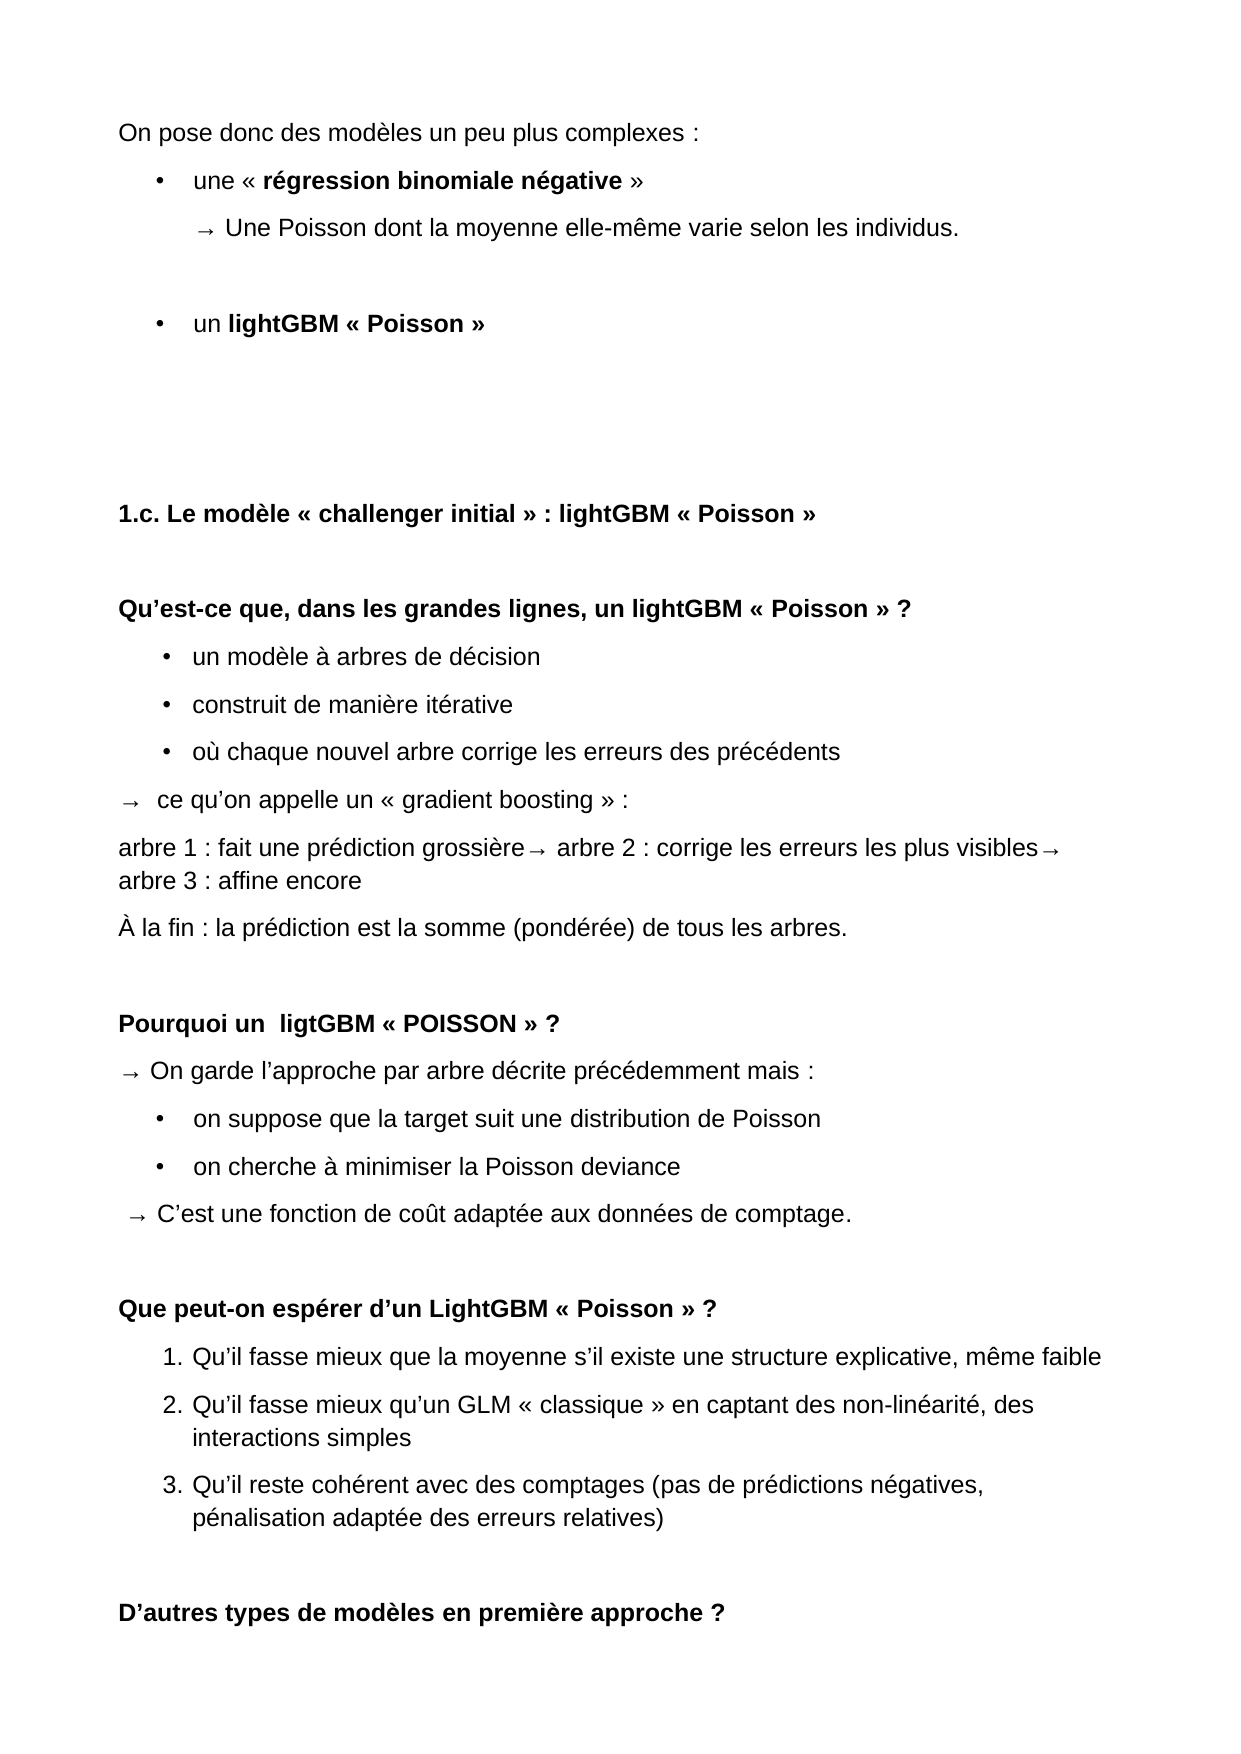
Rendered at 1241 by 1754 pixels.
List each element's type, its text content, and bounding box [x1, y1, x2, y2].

text → ce qu’on appelle un « gradient boosting » : [118, 785, 1122, 814]
text → On garde l’approche par arbre décrite précédemment mais : [118, 1056, 1122, 1085]
list où chaque nouvel arbre corrige les erreurs des précédents [162, 737, 1122, 766]
list on suppose que la target suit une distribution de Poisson [156, 1104, 1122, 1133]
subtitle → C’est une fonction de coût adaptée aux données de comptage. [118, 1199, 1122, 1228]
list on cherche à minimiser la Poisson deviance [156, 1151, 1122, 1180]
list un modèle à arbres de décision [162, 642, 1122, 671]
text On pose donc des modèles un peu plus complexes : [118, 118, 1122, 147]
text Qu’est-ce que, dans les grandes lignes, un lightGBM « Poisson » ? [118, 594, 1122, 623]
list → Une Poisson dont la moyenne elle-même varie selon les individus. [156, 213, 1122, 242]
text arbre 1 : fait une prédiction grossière→ arbre 2 : corrige les erreurs les plus visibles→ arbre 3 : affine encore [118, 833, 1122, 894]
text Que peut-on espérer d’un LightGBM « Poisson » ? [118, 1294, 1122, 1323]
text Pourquoi un ligtGBM « POISSON » ? [118, 1008, 1122, 1037]
list un lightGBM « Poisson » [156, 309, 1122, 337]
list une « régression binomiale négative » [156, 166, 1122, 194]
text D’autres types de modèles en première approche ? [118, 1598, 1122, 1627]
text À la fin : la prédiction est la somme (pondérée) de tous les arbres. [118, 913, 1122, 942]
text 1.c. Le modèle « challenger initial » : lightGBM « Poisson » [118, 499, 1122, 528]
list Qu’il fasse mieux que la moyenne s’il existe une structure explicative, même faible [162, 1342, 1122, 1371]
list Qu’il fasse mieux qu’un GLM « classique » en captant des non-linéarité, des interactions simples [162, 1389, 1122, 1451]
list construit de manière itérative [162, 690, 1122, 718]
list Qu’il reste cohérent avec des comptages (pas de prédictions négatives, pénalisation adaptée des erreurs relatives) [162, 1470, 1122, 1532]
